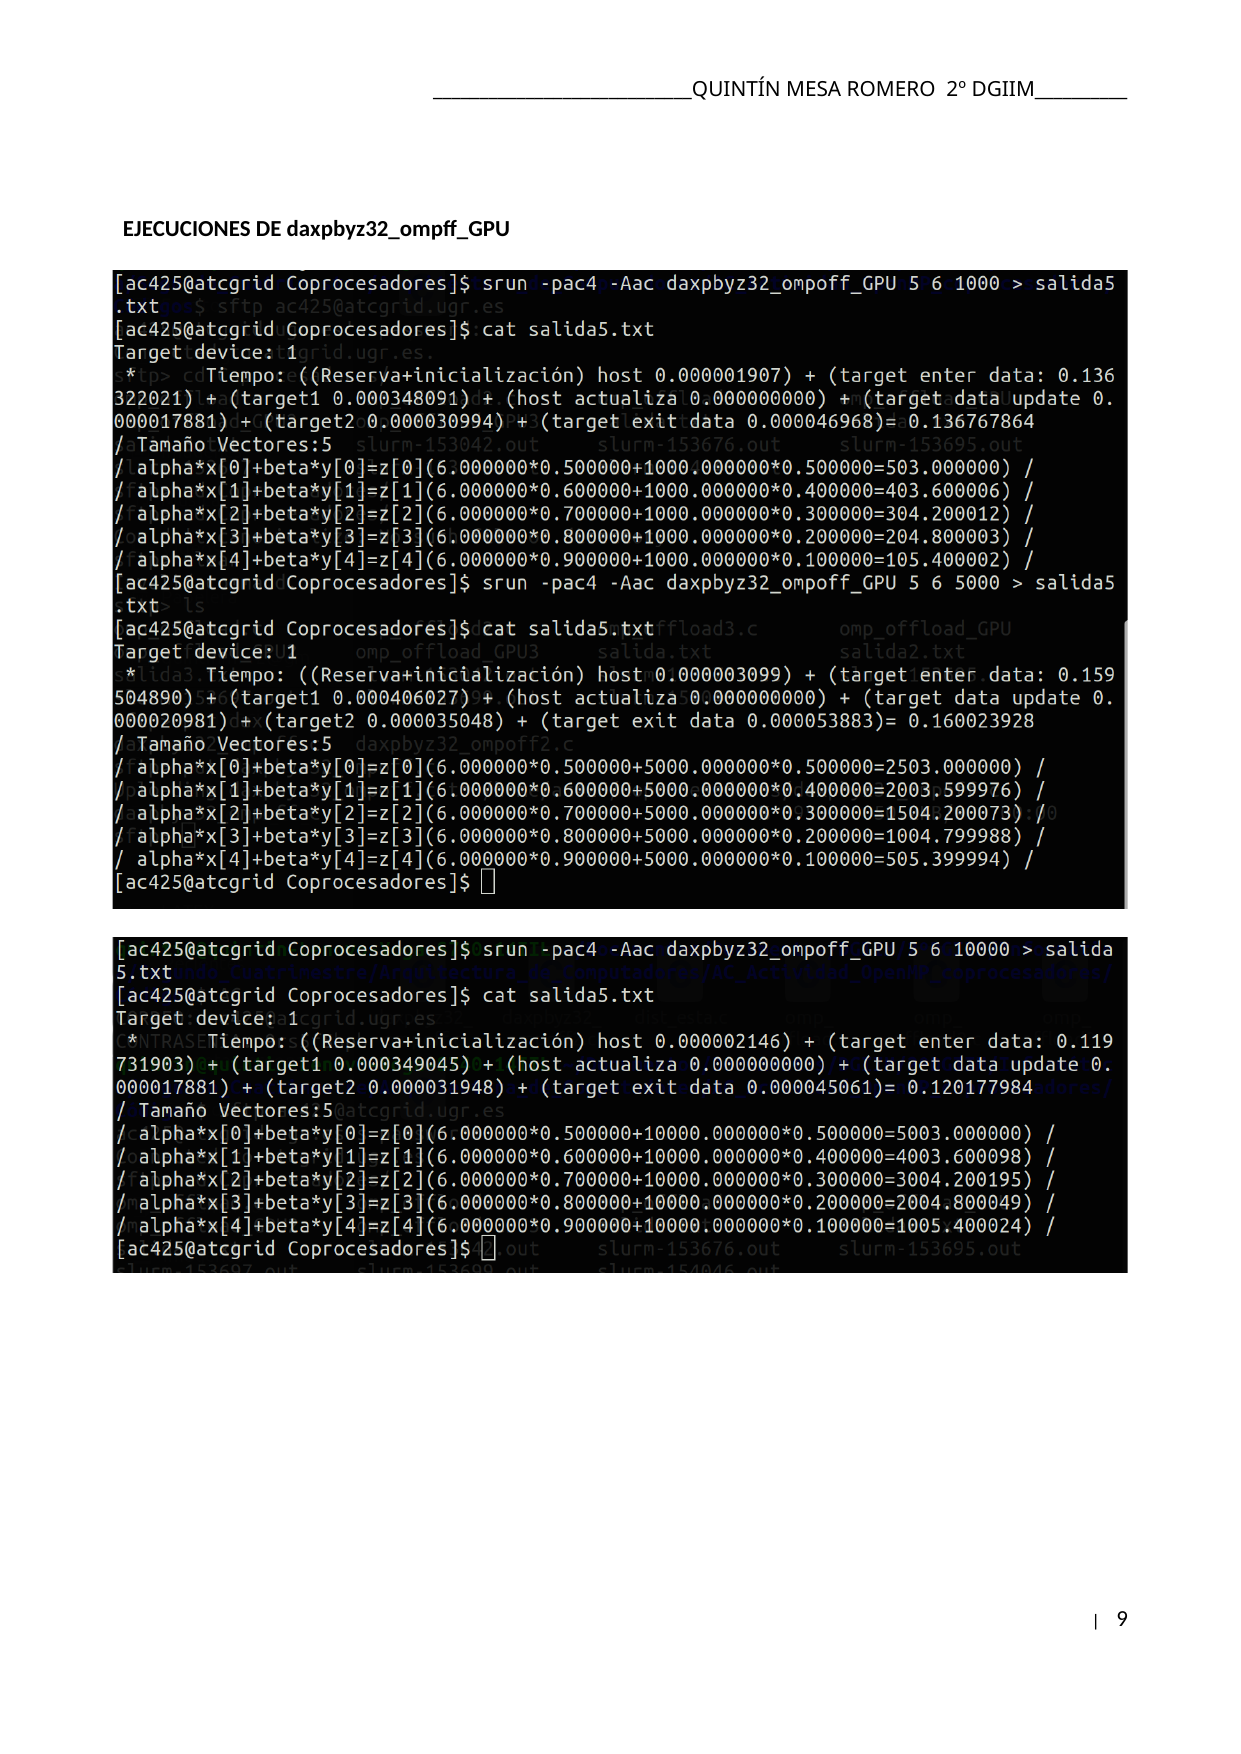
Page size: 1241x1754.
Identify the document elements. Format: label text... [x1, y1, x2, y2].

text EJECUCIONES DE daxpbyz32_ompff_GPU [112, 214, 1128, 242]
picture [112, 937, 1128, 1273]
picture [112, 270, 1128, 909]
